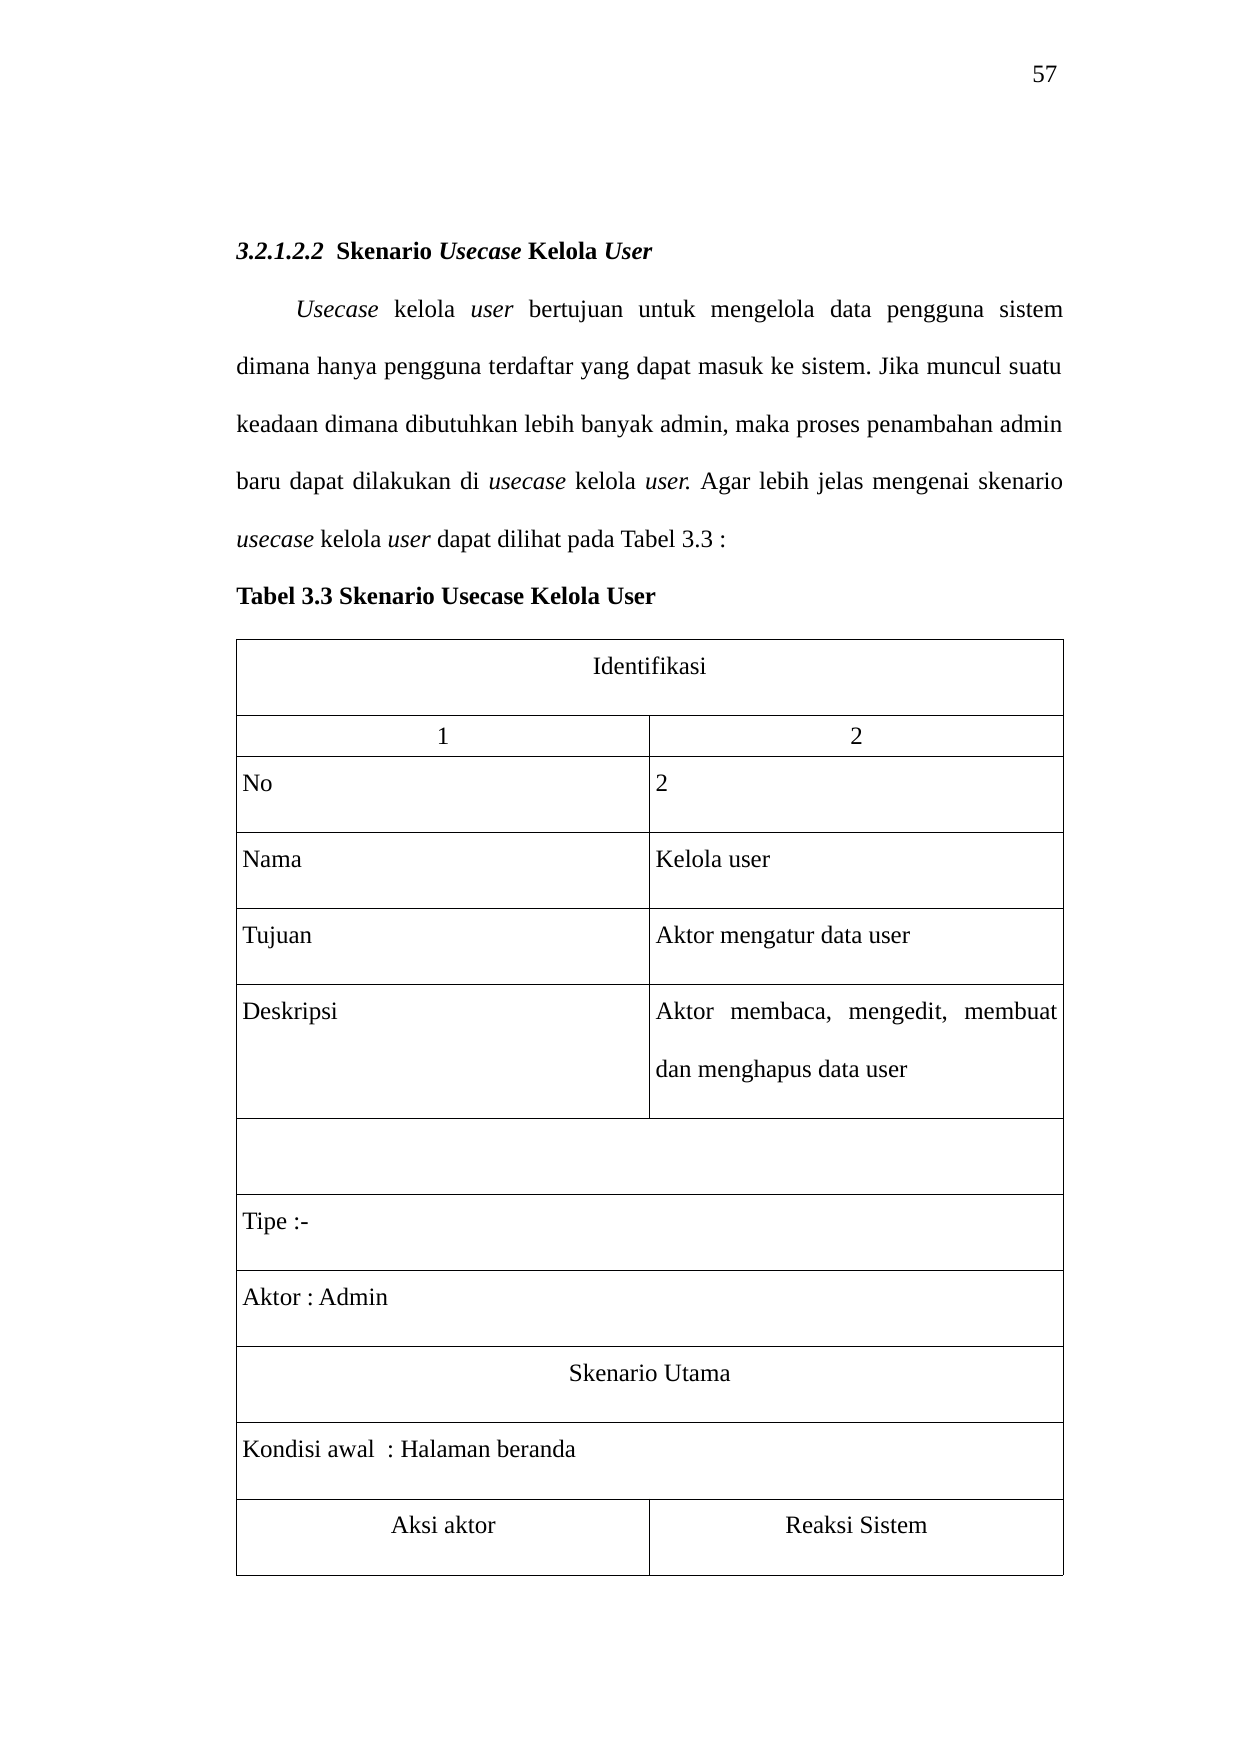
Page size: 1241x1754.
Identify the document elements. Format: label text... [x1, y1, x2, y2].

table_cell Skenario Utama [237, 1347, 1063, 1422]
table_cell Kelola user [650, 833, 1063, 908]
table_cell Deskripsi [237, 985, 649, 1118]
text Usecase kelola user bertujuan untuk mengelola data pengguna sistem dimana hanya pengguna terdaftar yang dapat masuk ke sistem. Jika muncul suatu keadaan dimana dibutuhkan lebih banyak admin, maka proses penambahan admin baru dapat dilakukan di usecase kelola user. Agar lebih jelas mengenai skenario usecase kelola user dapat dilihat pada Tabel 3.3 : [236, 294, 1063, 552]
subtitle Skenario Usecase Kelola User [236, 236, 1063, 265]
table_cell Aktor : Admin [237, 1271, 1063, 1346]
table_cell Aktor membaca, mengedit, membuat dan menghapus data user [650, 985, 1063, 1118]
table_cell Tipe :- [237, 1195, 1063, 1270]
text Tabel 3.3 Skenario Usecase Kelola User [236, 581, 1063, 610]
table_cell [237, 1119, 1063, 1194]
table_header Identifikasi [237, 640, 1063, 715]
table_cell Aksi aktor [237, 1500, 649, 1574]
table_cell 2 [650, 716, 1063, 756]
table_cell 2 [650, 757, 1063, 832]
table_cell Tujuan [237, 909, 649, 984]
table_cell Reaksi Sistem [650, 1500, 1063, 1574]
table_cell No [237, 757, 649, 832]
table_cell Nama [237, 833, 649, 908]
table_cell 1 [237, 716, 649, 756]
table_cell Kondisi awal : Halaman beranda [237, 1423, 1063, 1498]
table_cell Aktor mengatur data user [650, 909, 1063, 984]
